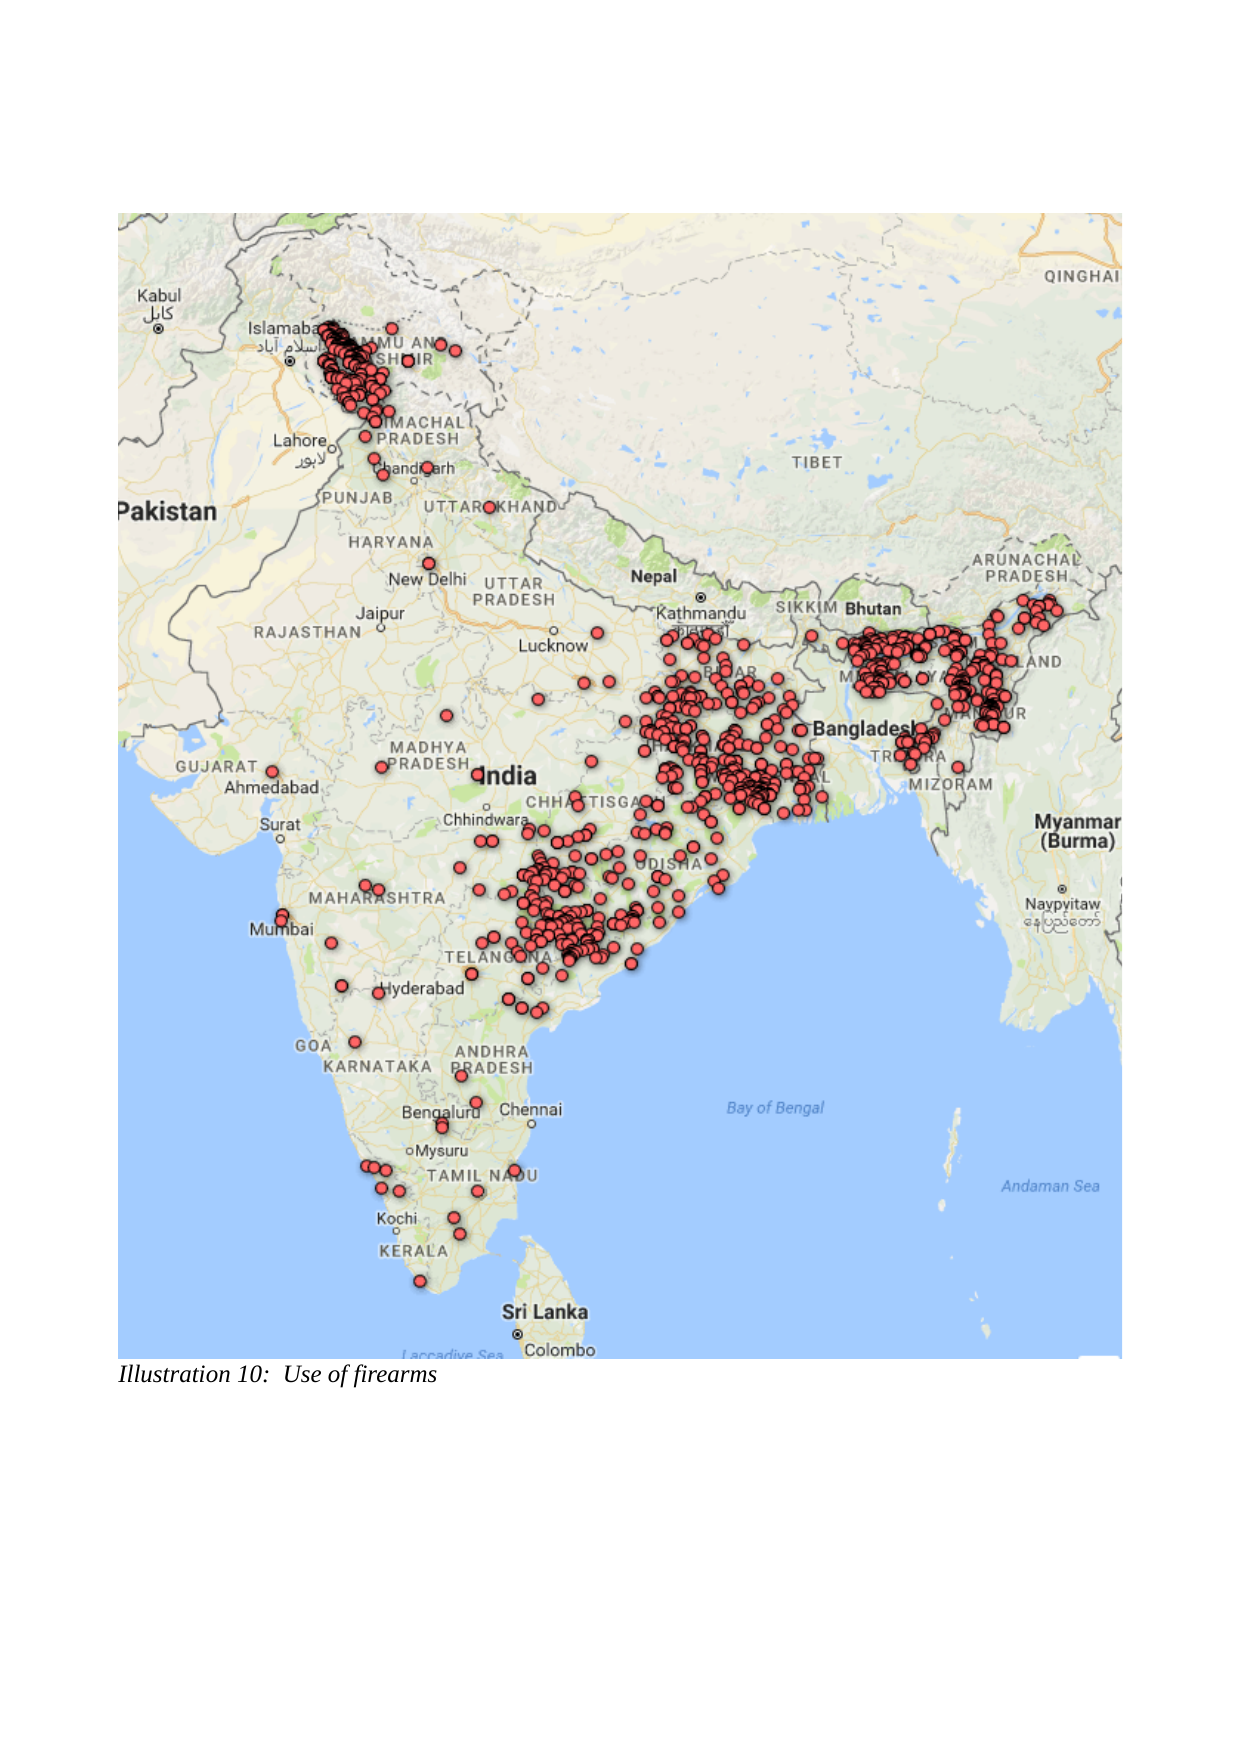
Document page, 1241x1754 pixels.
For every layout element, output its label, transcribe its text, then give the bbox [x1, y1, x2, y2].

text Illustration 10: Use of firearms [118, 1359, 1122, 1387]
picture [118, 213, 1123, 1359]
